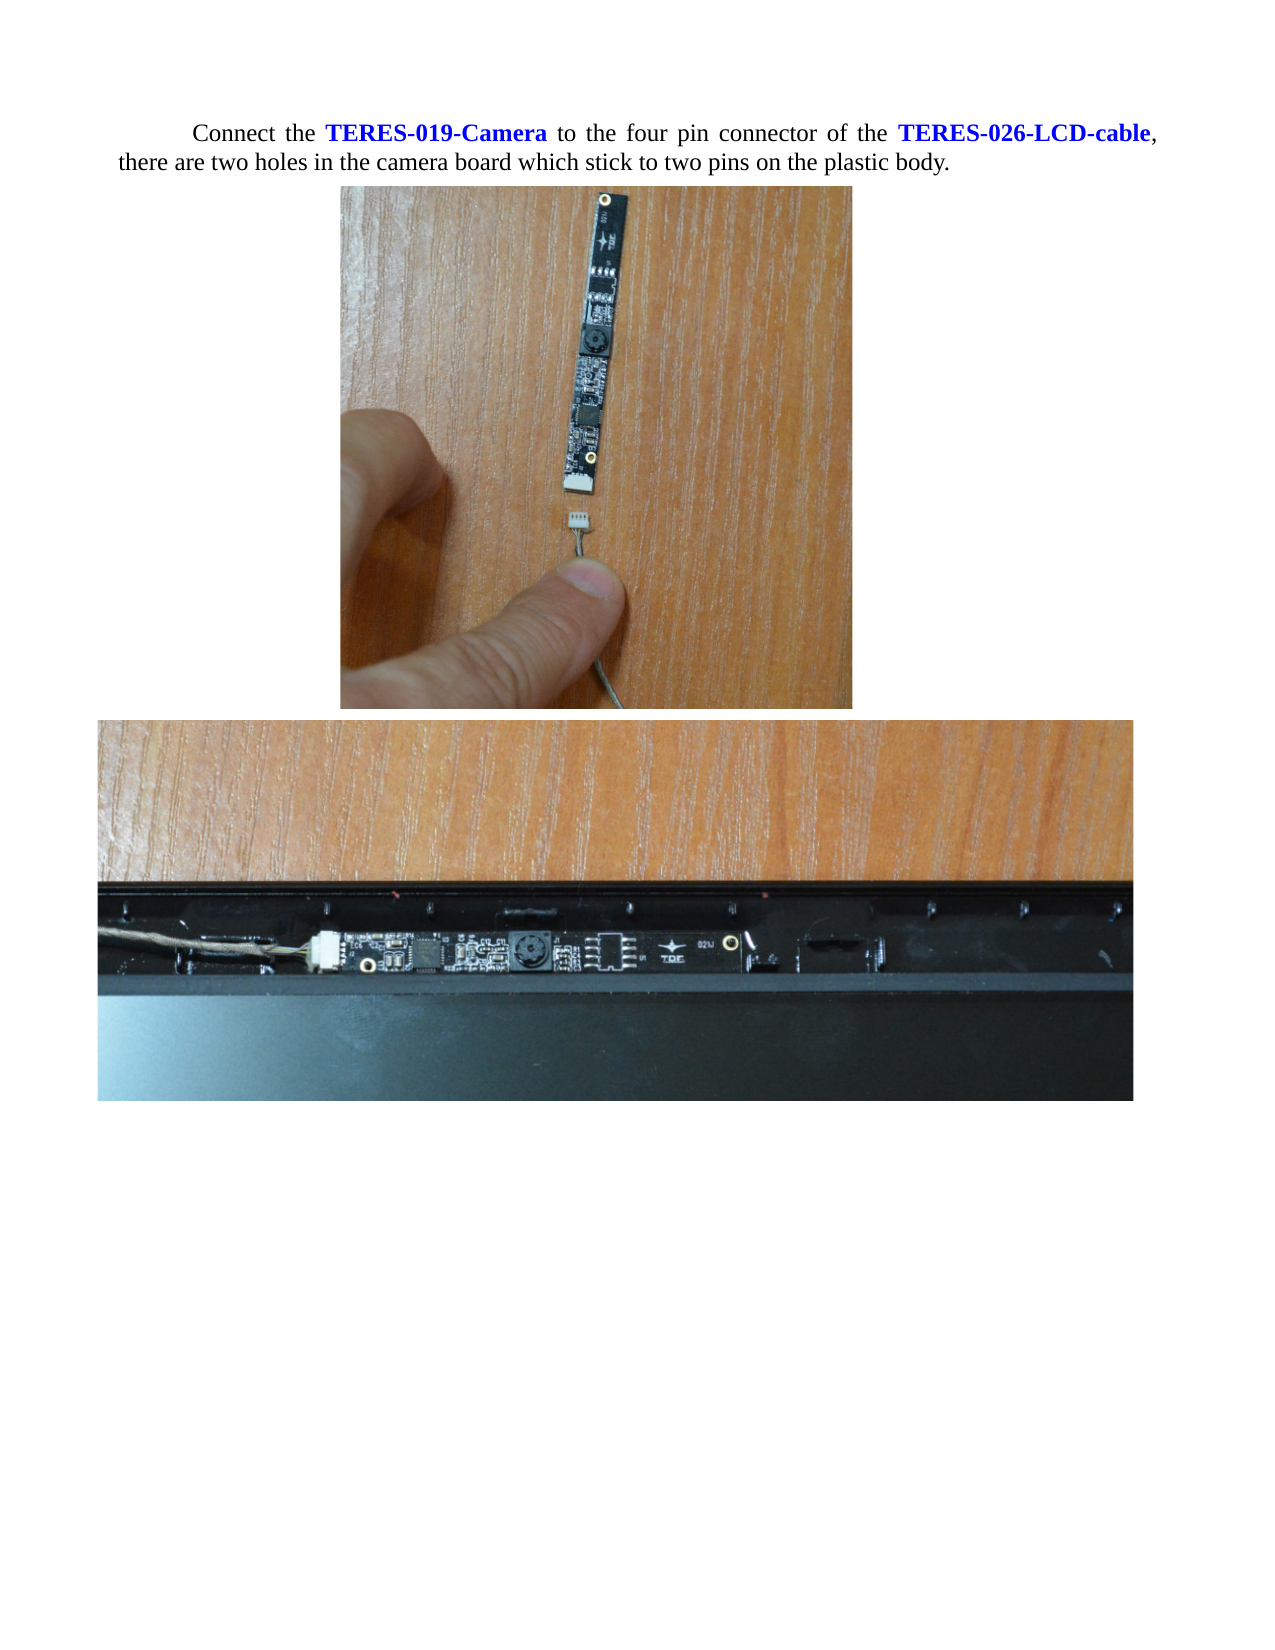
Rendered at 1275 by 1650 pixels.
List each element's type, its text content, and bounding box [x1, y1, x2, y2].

picture [340, 186, 853, 709]
picture [97, 720, 1134, 1101]
text Connect the TERES-019-Camera to the four pin connector of the TERES-026-LCD-cable, there are two holes in the camera board which stick to two pins on the plastic body. [118, 118, 1157, 176]
